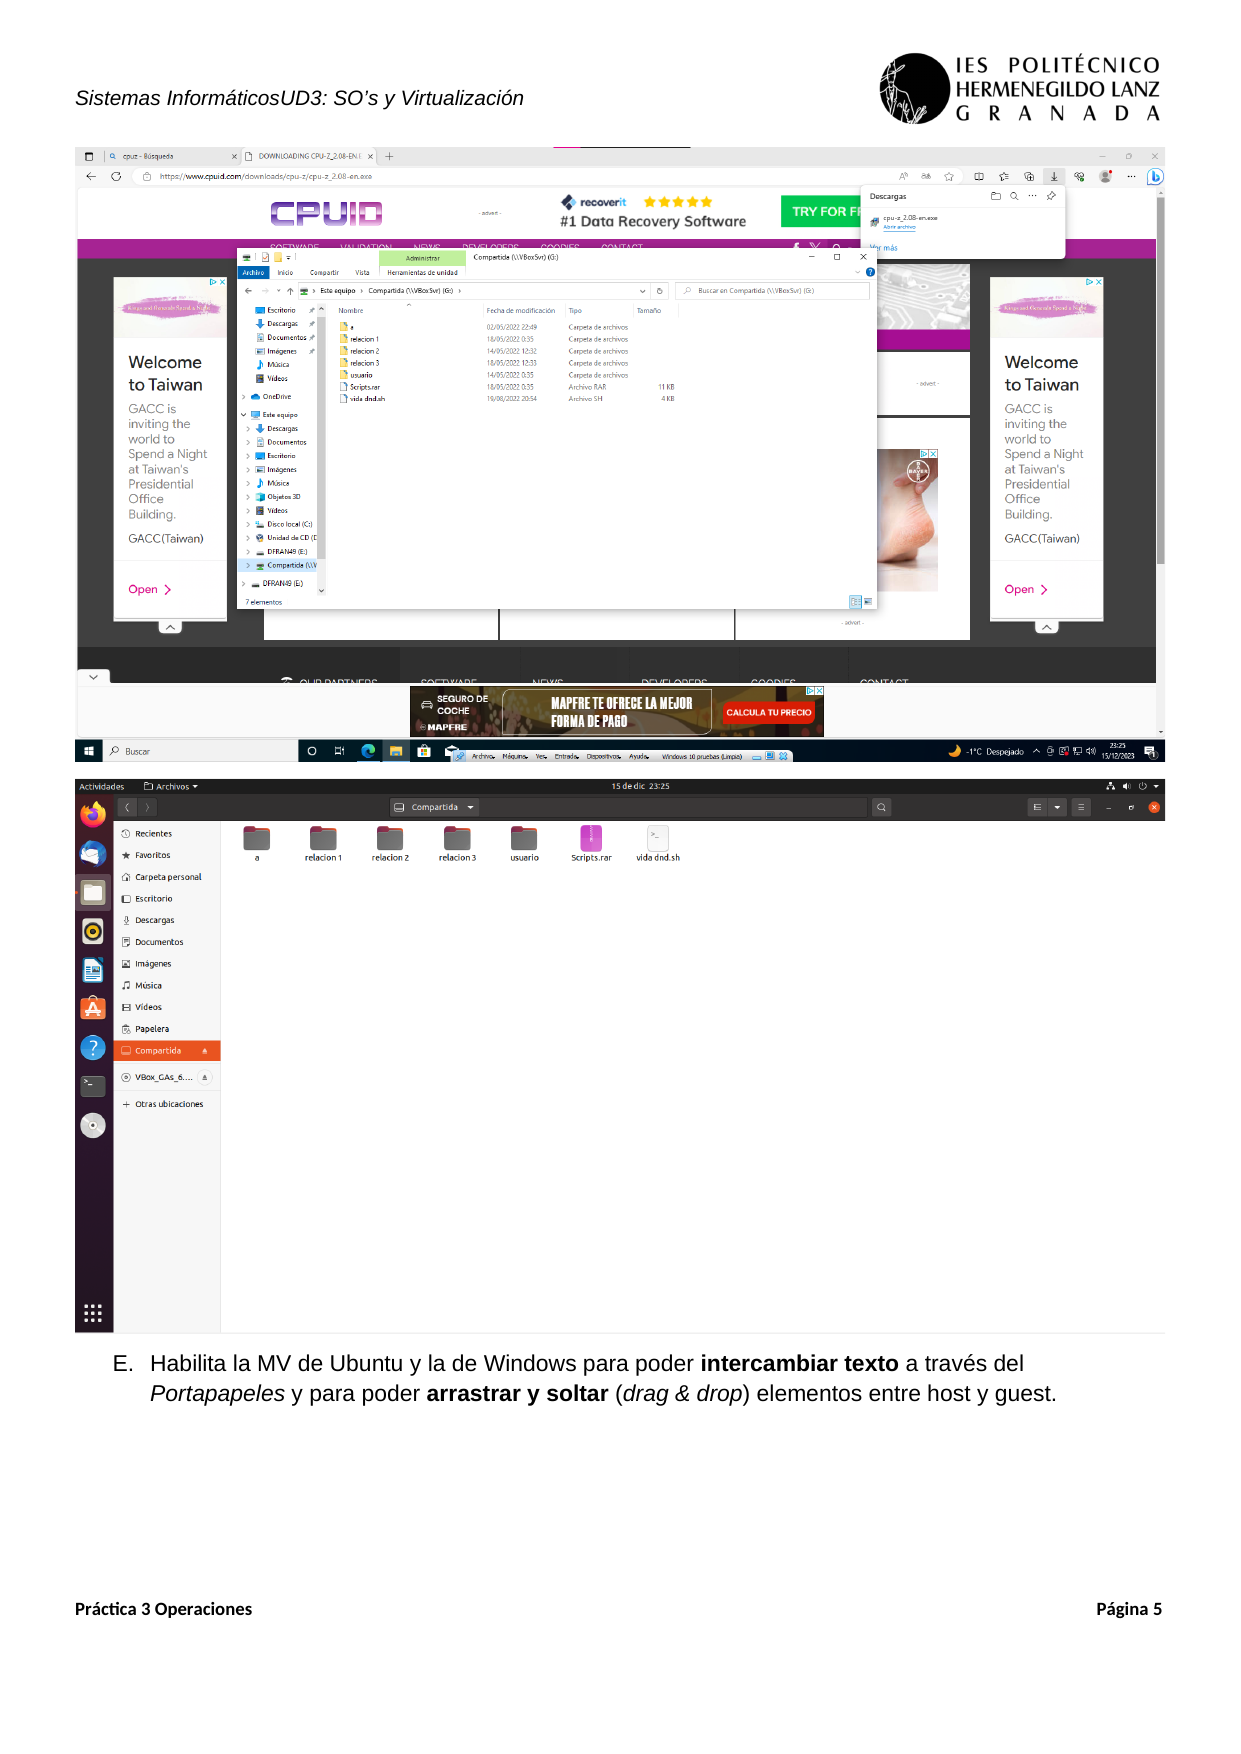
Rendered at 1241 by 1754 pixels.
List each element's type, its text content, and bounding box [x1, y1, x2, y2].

list Habilita la MV de Ubuntu y la de Windows para poder intercambiar texto a través del Portapapeles y para poder arrastrar y soltar (drag & drop) elementos entre host y guest. [112, 1350, 1165, 1406]
picture [75, 147, 1166, 762]
picture [75, 778, 1166, 1334]
picture [871, 51, 1166, 126]
